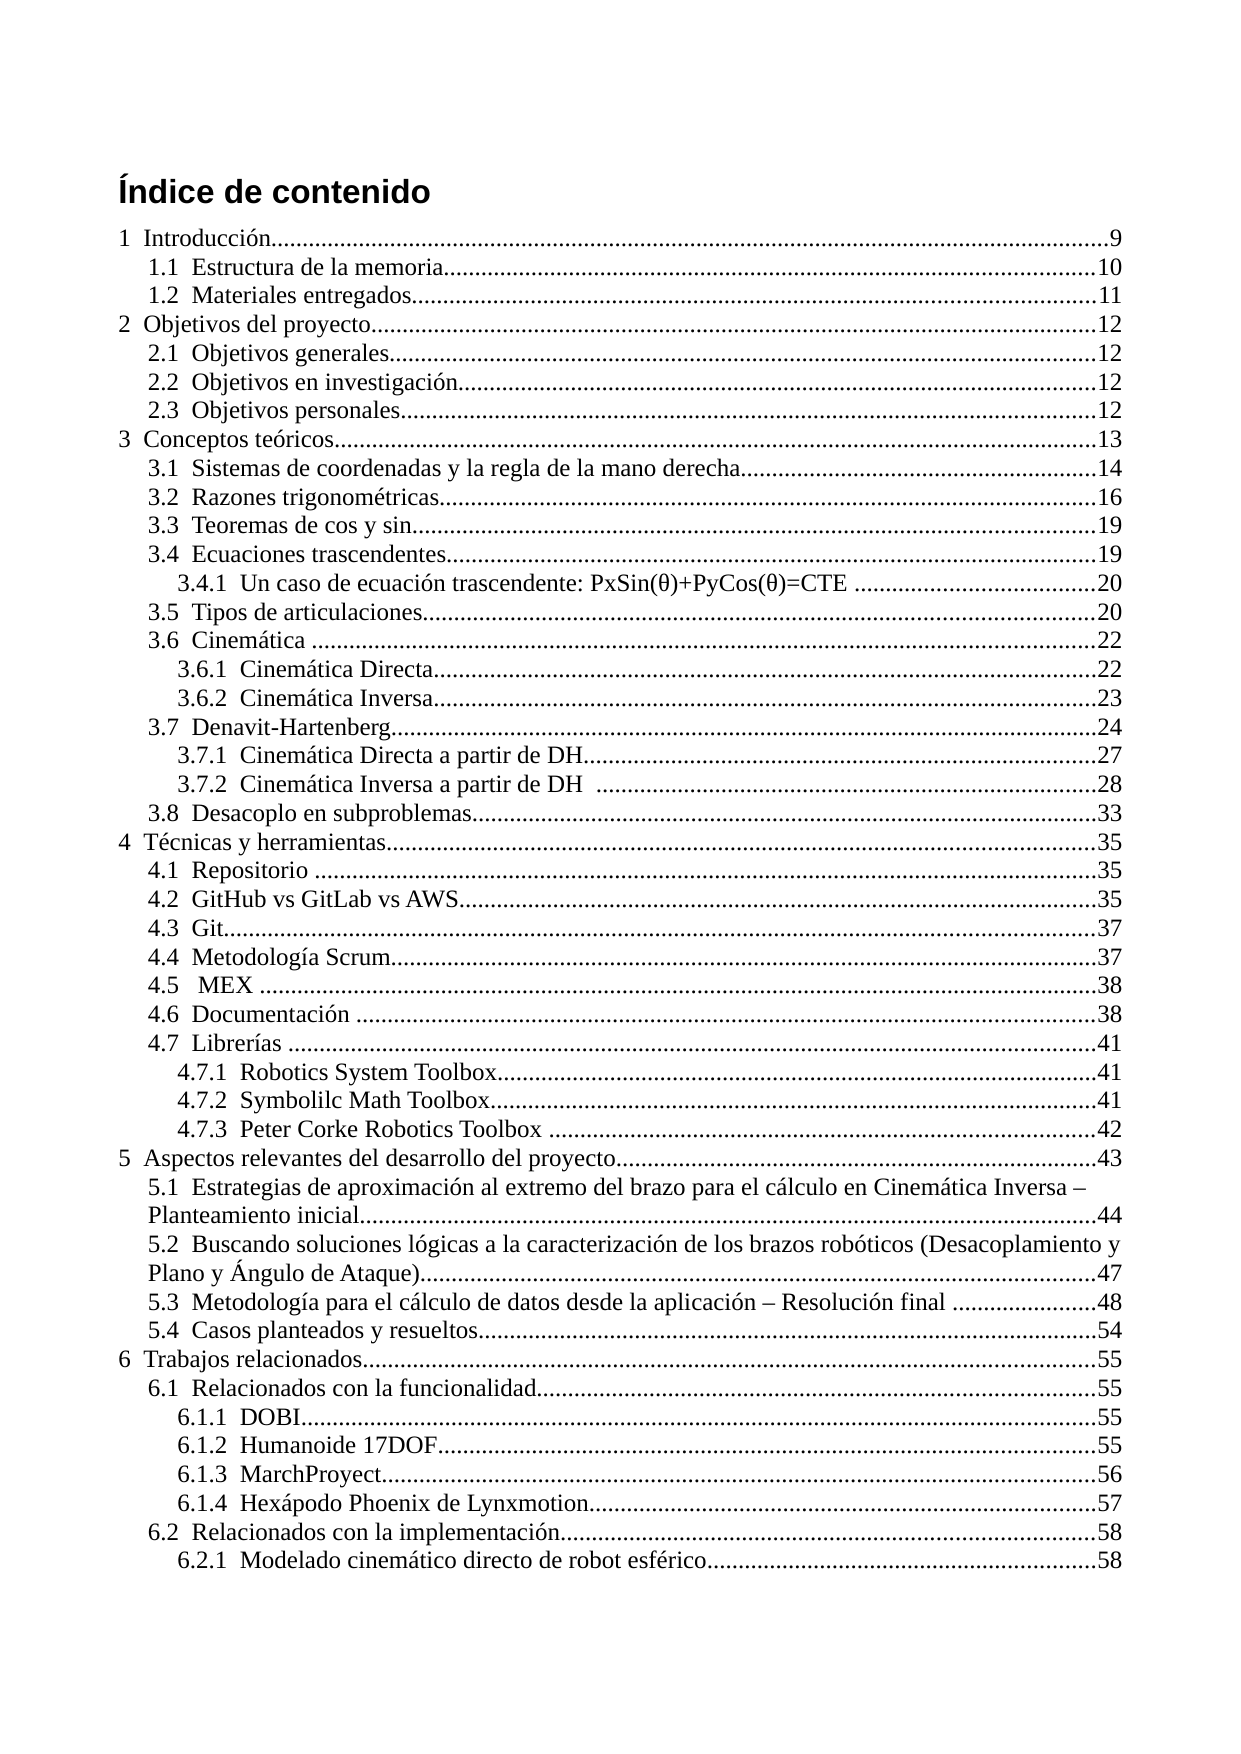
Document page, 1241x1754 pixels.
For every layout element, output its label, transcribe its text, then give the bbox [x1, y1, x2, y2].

text 6.1.2 Humanoide 17DOF 55 [177, 1430, 1122, 1459]
text 6.2 Relacionados con la implementación 58 [148, 1517, 1122, 1545]
text 2.2 Objetivos en investigación 12 [148, 367, 1122, 395]
text 6.2.1 Modelado cinemático directo de robot esférico 58 [177, 1545, 1122, 1574]
text 4.1 Repositorio 35 [148, 855, 1122, 884]
text 5.1 Estrategias de aproximación al extremo del brazo para el cálculo en Cinemática Inversa – Planteamiento inicial 44 [148, 1172, 1122, 1229]
text 3.6.2 Cinemática Inversa 23 [177, 683, 1122, 712]
text 1.2 Materiales entregados 11 [148, 280, 1122, 309]
text 2.1 Objetivos generales 12 [148, 338, 1122, 367]
text 6 Trabajos relacionados 55 [118, 1344, 1122, 1373]
text 3.2 Razones trigonométricas 16 [148, 482, 1122, 510]
text 1.1 Estructura de la memoria 10 [148, 252, 1122, 280]
text 3.4.1 Un caso de ecuación trascendente: PxSin(θ)+PyCos(θ)=CTE 20 [177, 568, 1122, 597]
text 5 Aspectos relevantes del desarrollo del proyecto 43 [118, 1143, 1122, 1172]
text 3.3 Teoremas de cos y sin 19 [148, 510, 1122, 539]
text 4.4 Metodología Scrum 37 [148, 942, 1122, 970]
text 6.1 Relacionados con la funcionalidad 55 [148, 1373, 1122, 1402]
text 2 Objetivos del proyecto 12 [118, 309, 1122, 338]
text 3.6.1 Cinemática Directa 22 [177, 654, 1122, 683]
text 5.4 Casos planteados y resueltos 54 [148, 1315, 1122, 1344]
text 3.1 Sistemas de coordenadas y la regla de la mano derecha 14 [148, 453, 1122, 482]
text 4 Técnicas y herramientas 35 [118, 827, 1122, 855]
text 4.6 Documentación 38 [148, 999, 1122, 1028]
text 3.5 Tipos de articulaciones 20 [148, 597, 1122, 625]
text 5.2 Buscando soluciones lógicas a la caracterización de los brazos robóticos (Desacoplamiento y Plano y Ángulo de Ataque) 47 [148, 1229, 1122, 1287]
text 3.7.2 Cinemática Inversa a partir de DH 28 [177, 769, 1122, 798]
text 2.3 Objetivos personales 12 [148, 395, 1122, 424]
text 4.2 GitHub vs GitLab vs AWS 35 [148, 884, 1122, 913]
text 3.4 Ecuaciones trascendentes 19 [148, 539, 1122, 568]
text 4.7.3 Peter Corke Robotics Toolbox 42 [177, 1114, 1122, 1143]
text 3.6 Cinemática 22 [148, 625, 1122, 654]
text 6.1.1 DOBI 55 [177, 1402, 1122, 1430]
text 3 Conceptos teóricos 13 [118, 424, 1122, 453]
text 4.7.2 Symbolilc Math Toolbox 41 [177, 1085, 1122, 1114]
text 5.3 Metodología para el cálculo de datos desde la aplicación – Resolución final 48 [148, 1287, 1122, 1315]
text 3.7 Denavit-Hartenberg 24 [148, 712, 1122, 740]
text 1 Introducción 9 [118, 223, 1122, 252]
text 3.8 Desacoplo en subproblemas 33 [148, 798, 1122, 827]
text 6.1.4 Hexápodo Phoenix de Lynxmotion 57 [177, 1488, 1122, 1517]
text 4.5 MEX 38 [148, 970, 1122, 999]
text 3.7.1 Cinemática Directa a partir de DH 27 [177, 740, 1122, 769]
text 4.7.1 Robotics System Toolbox 41 [177, 1057, 1122, 1085]
text 6.1.3 MarchProyect 56 [177, 1459, 1122, 1488]
text 4.3 Git 37 [148, 913, 1122, 942]
text 4.7 Librerías 41 [148, 1028, 1122, 1057]
subtitle Índice de contenido [118, 172, 1122, 210]
